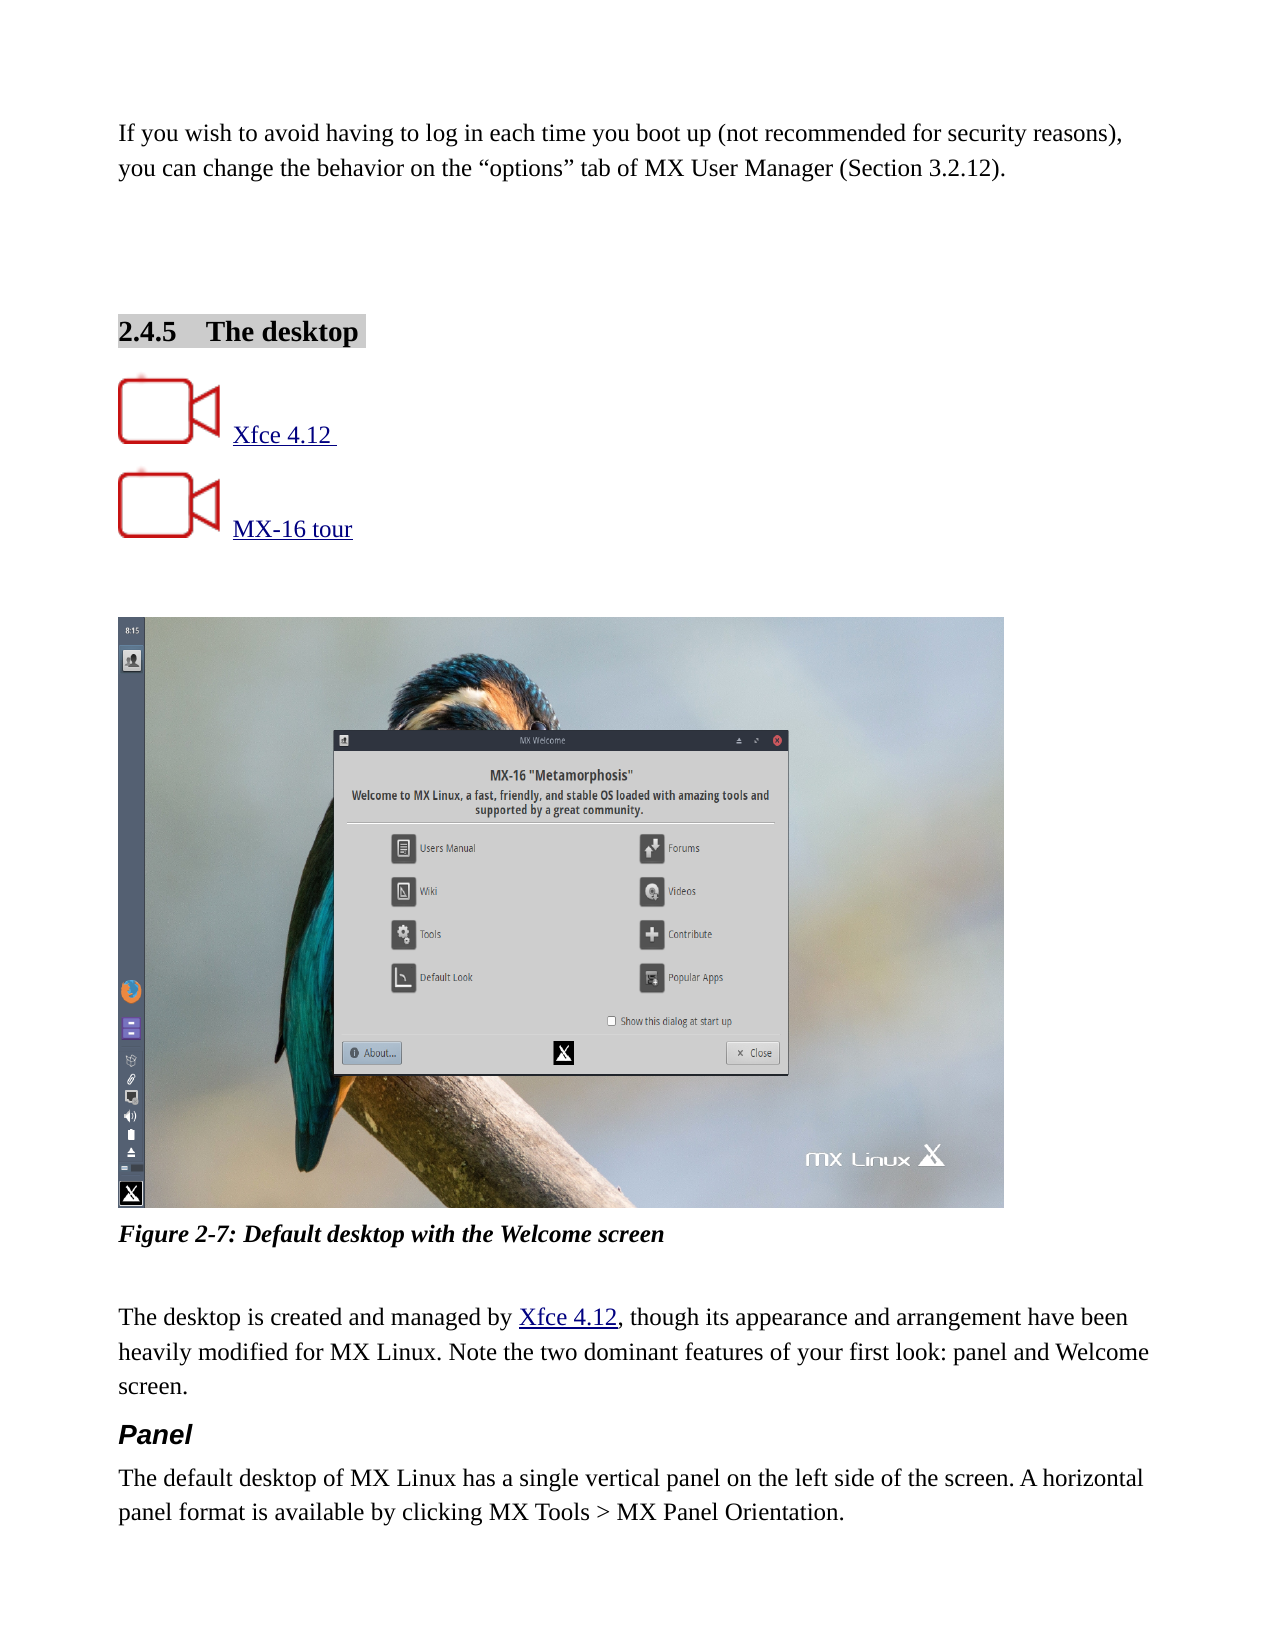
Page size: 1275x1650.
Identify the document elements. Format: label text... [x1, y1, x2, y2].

text If you wish to avoid having to log in each time you boot up (not recommended for security reasons), you can change the behavior on the “options” tab of MX User Manager (Section 3.2.12). [118, 118, 1157, 181]
text MX-16 tour [118, 454, 1157, 543]
picture [118, 454, 220, 538]
text The default desktop of MX Linux has a single vertical panel on the left side of the screen. A horizontal panel format is available by clicking MX Tools > MX Panel Orientation. [118, 1463, 1157, 1526]
picture [118, 360, 220, 444]
picture [118, 617, 1004, 1208]
text Xfce 4.12 [118, 360, 1157, 449]
subtitle 2.4.5 The desktop [366, 314, 1157, 348]
text Figure 2-7: Default desktop with the Welcome screen [118, 1219, 1157, 1248]
subtitle Panel [118, 1418, 1157, 1450]
text The desktop is created and managed by Xfce 4.12, though its appearance and arrangement have been heavily modified for MX Linux. Note the two dominant features of your first look: panel and Welcome screen. [118, 1302, 1157, 1400]
